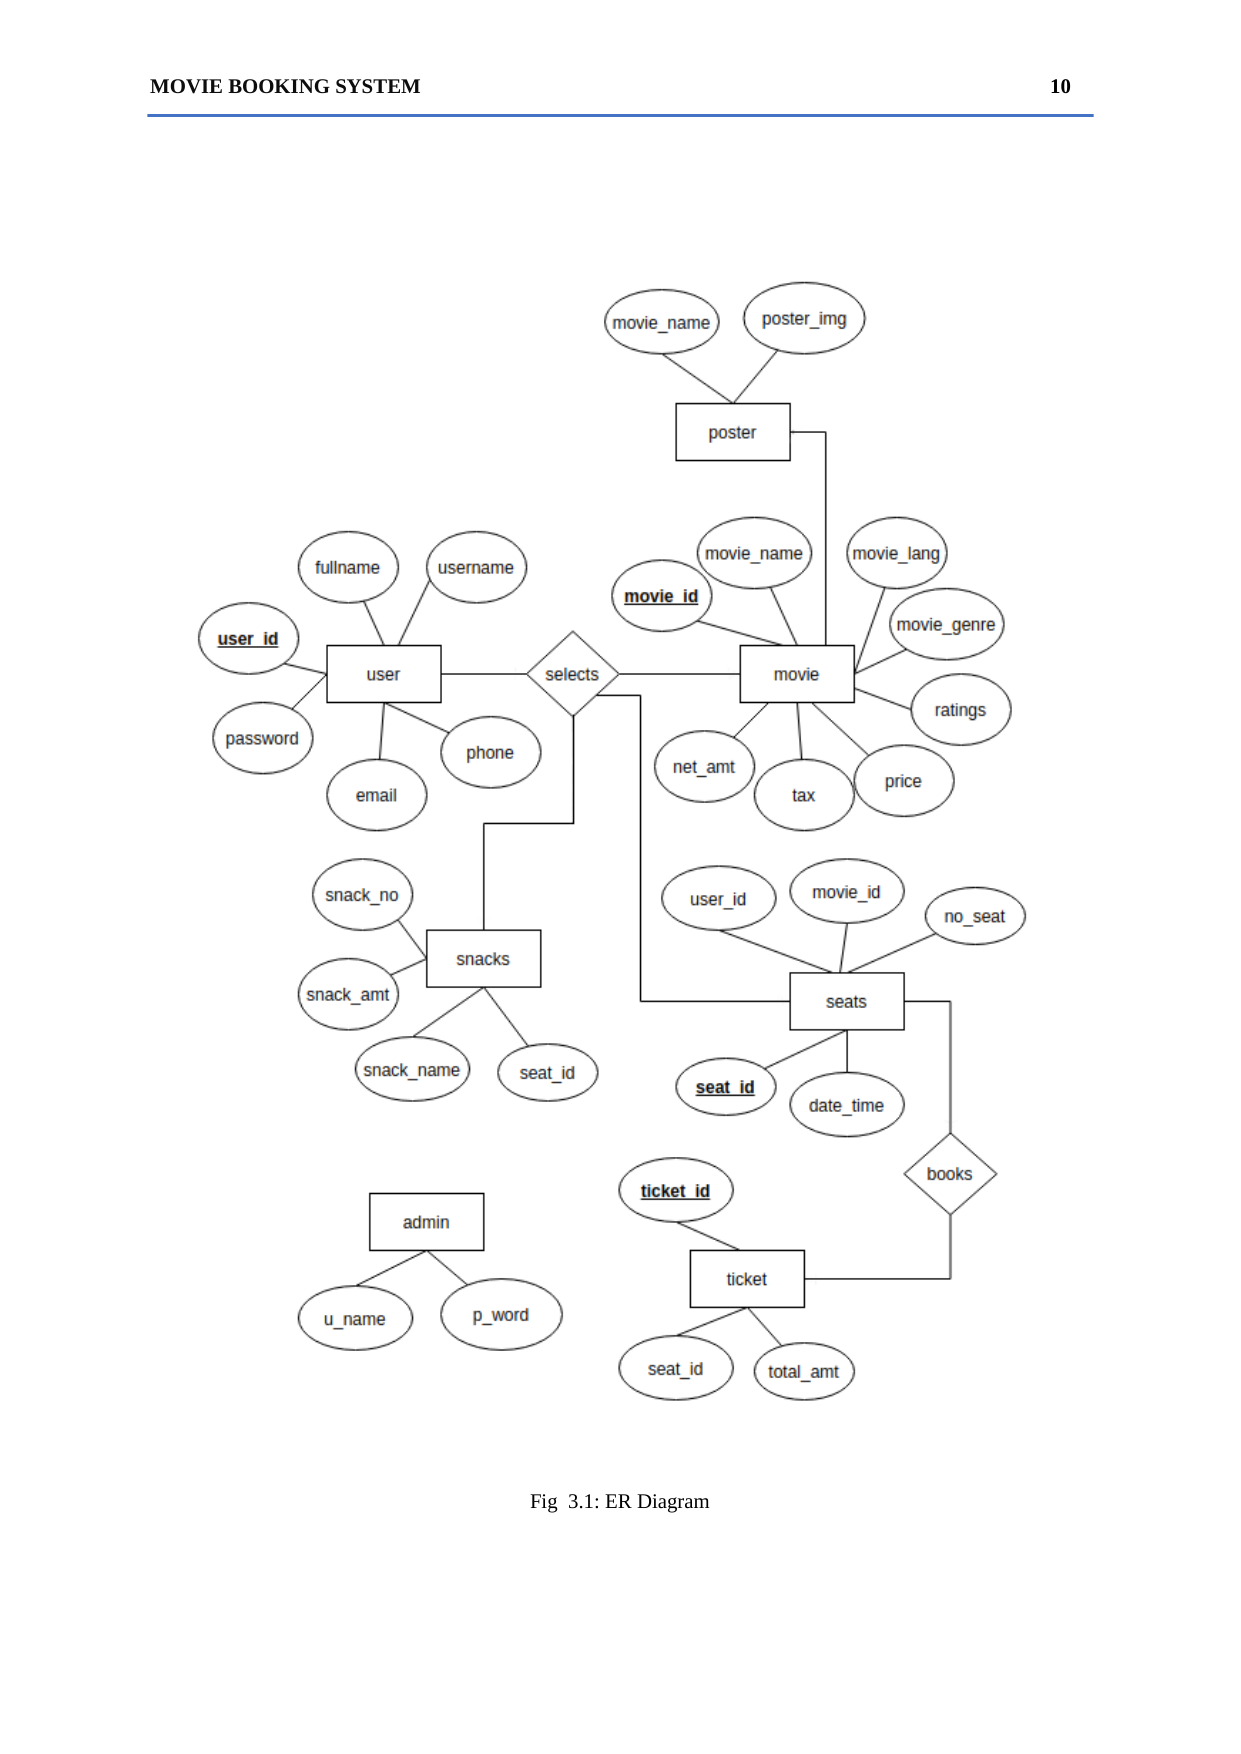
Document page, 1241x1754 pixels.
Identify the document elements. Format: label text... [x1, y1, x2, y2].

picture [157, 238, 1096, 1462]
text Fig 3.1: ER Diagram [150, 249, 1089, 1513]
